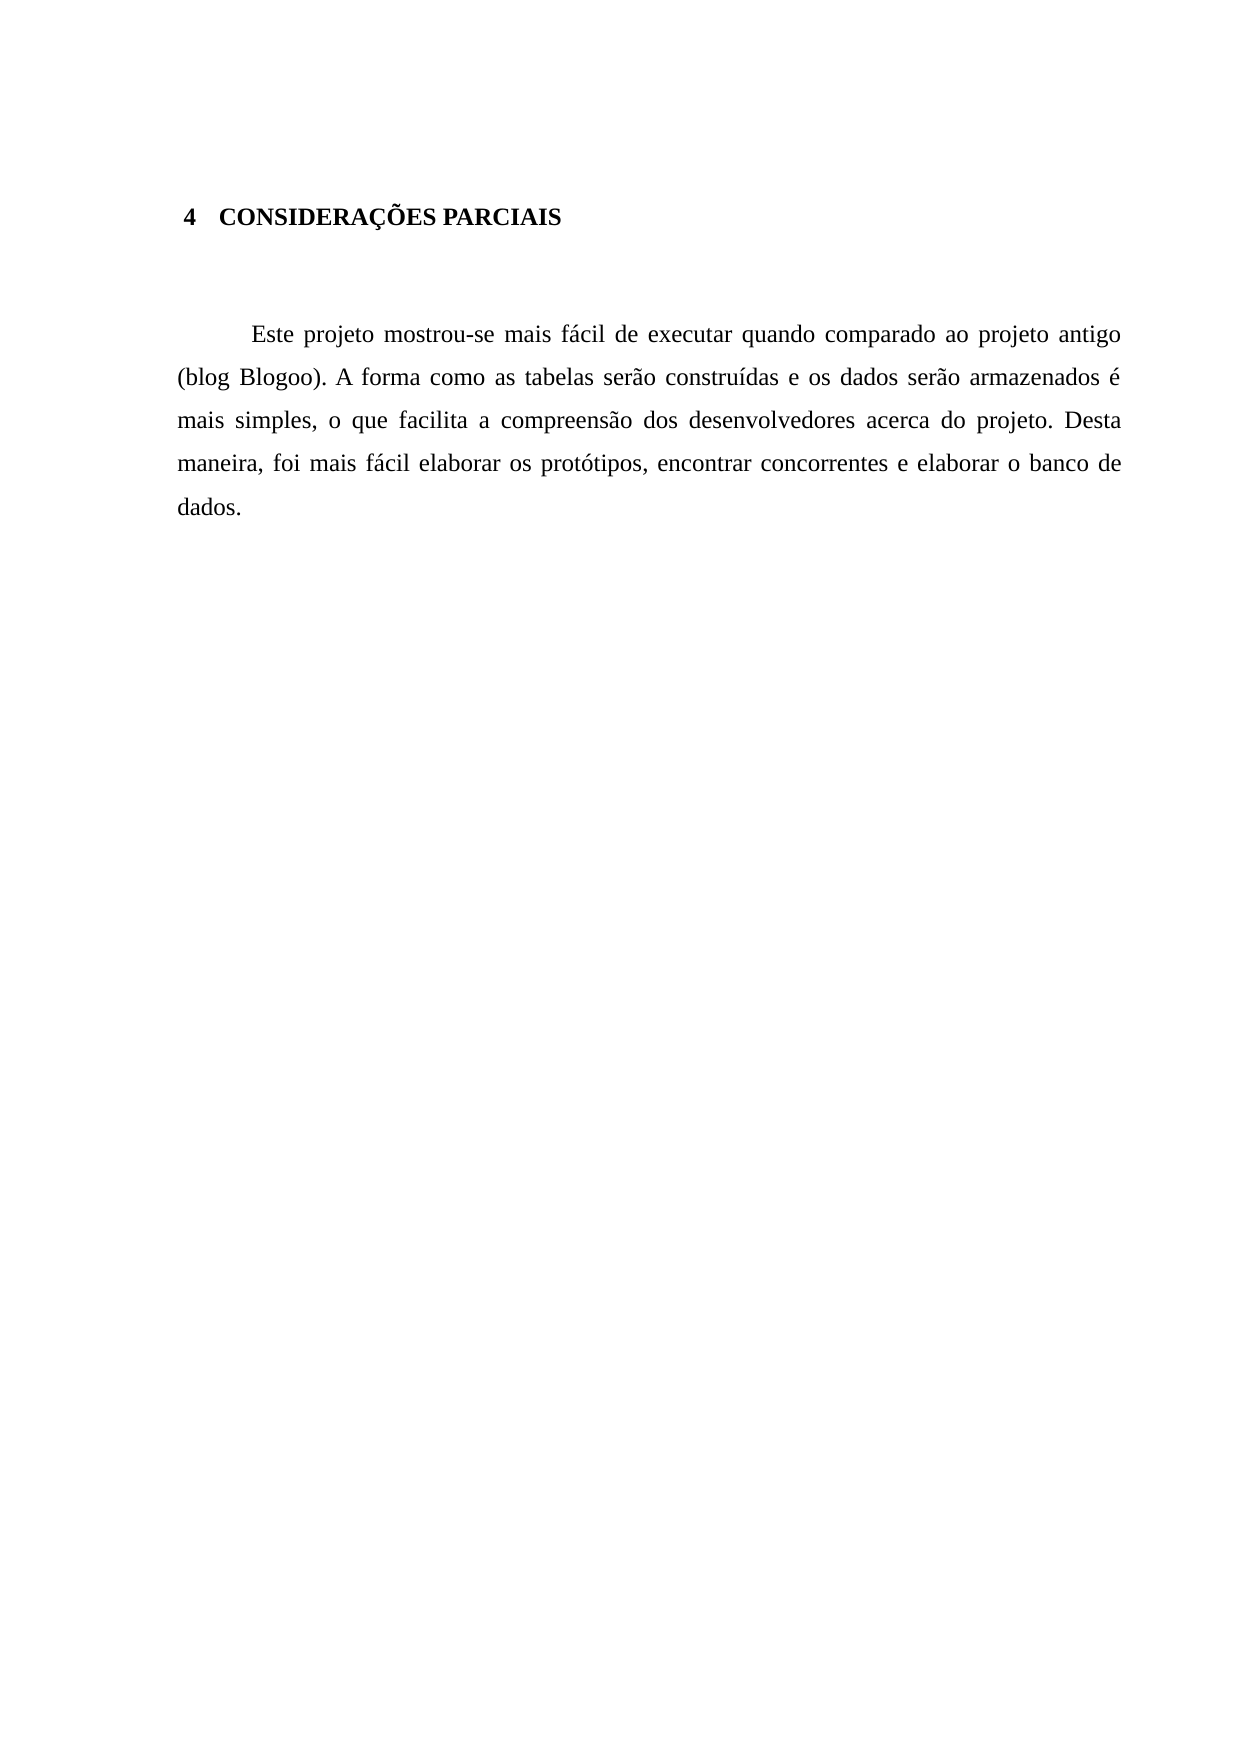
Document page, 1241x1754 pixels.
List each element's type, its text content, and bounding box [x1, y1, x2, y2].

text Este projeto mostrou-se mais fácil de executar quando comparado ao projeto antigo (blog Blogoo). A forma como as tabelas serão construídas e os dados serão armazenados é mais simples, o que facilita a compreensão dos desenvolvedores acerca do projeto. Desta maneira, foi mais fácil elaborar os protótipos, encontrar concorrentes e elaborar o banco de dados. [177, 319, 1122, 520]
subtitle CONSIDERAÇÕES PARCIAIS [177, 202, 1122, 231]
